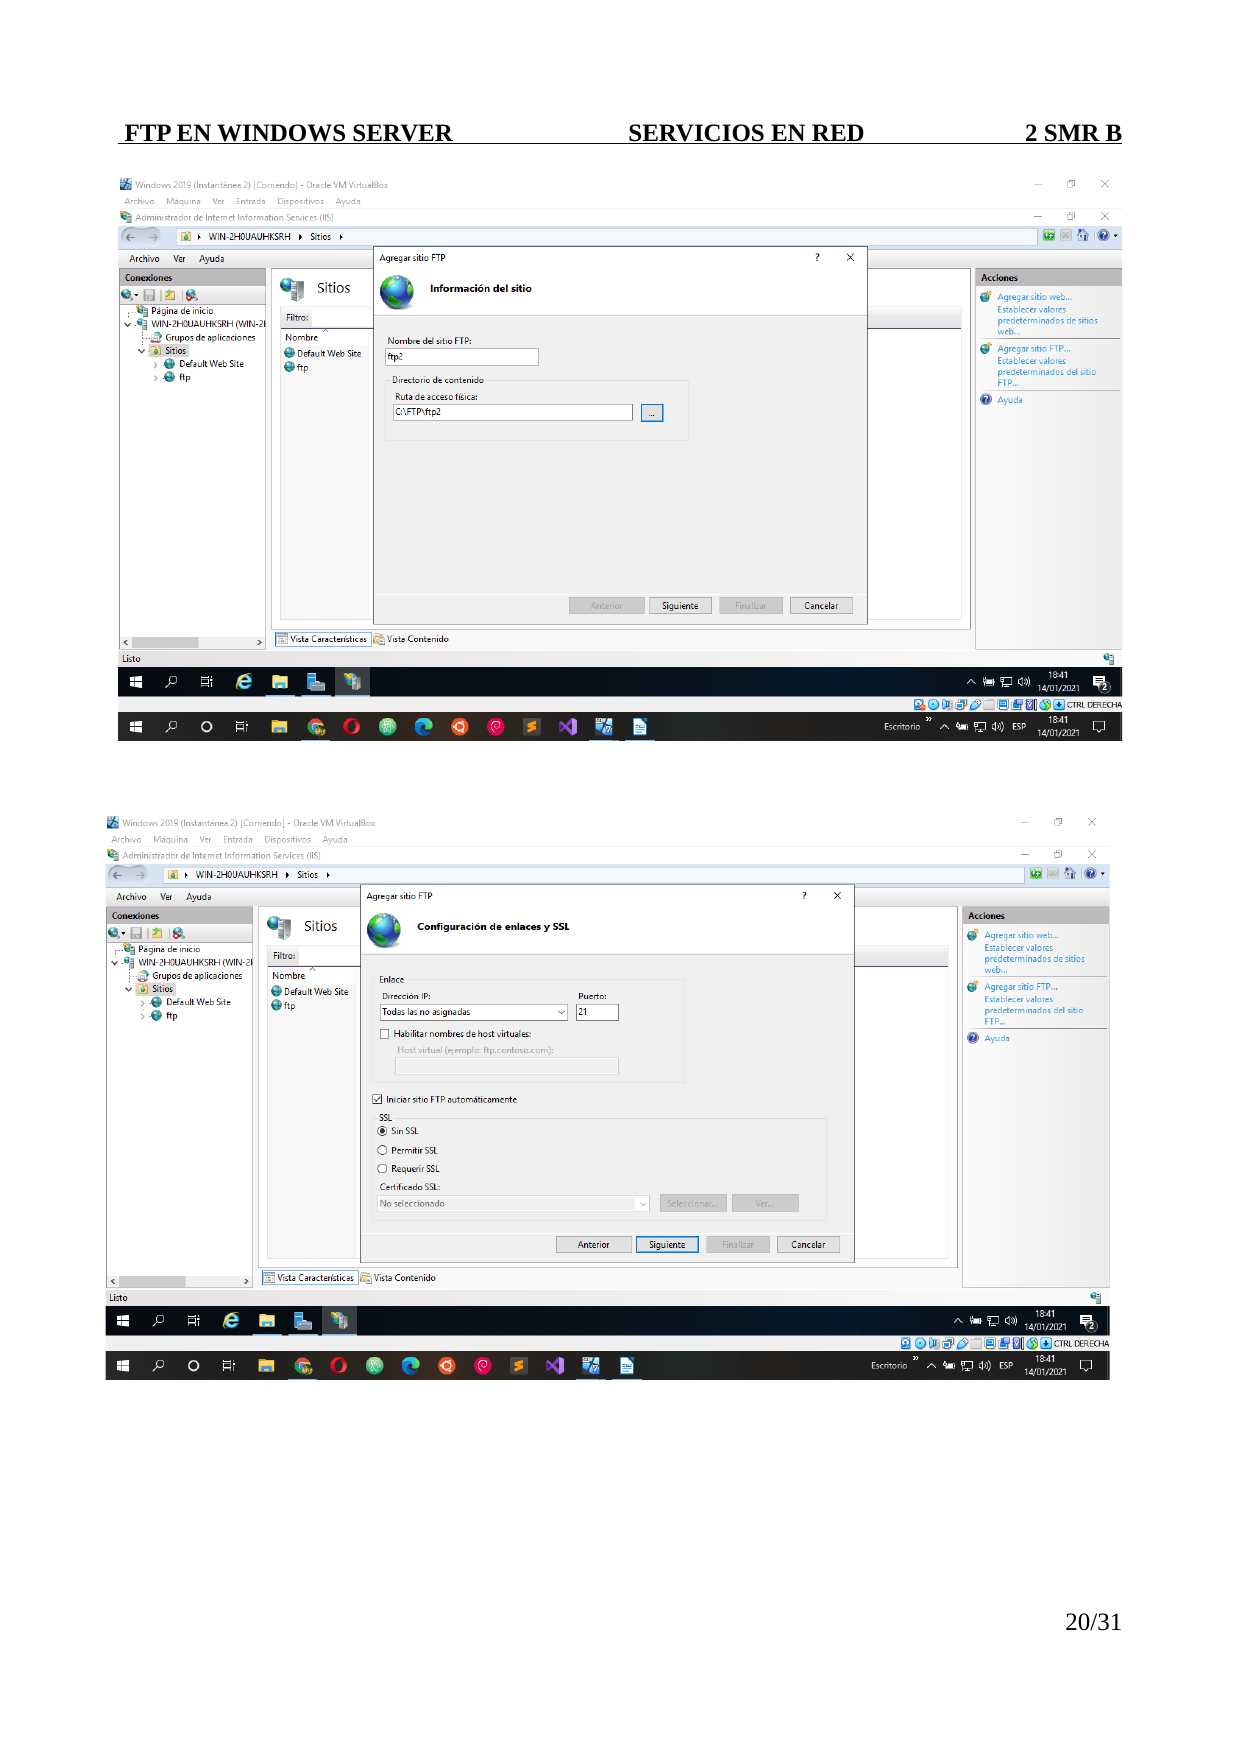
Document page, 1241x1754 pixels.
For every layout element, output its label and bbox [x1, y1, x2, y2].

picture [105, 815, 1110, 1380]
picture [118, 176, 1123, 741]
